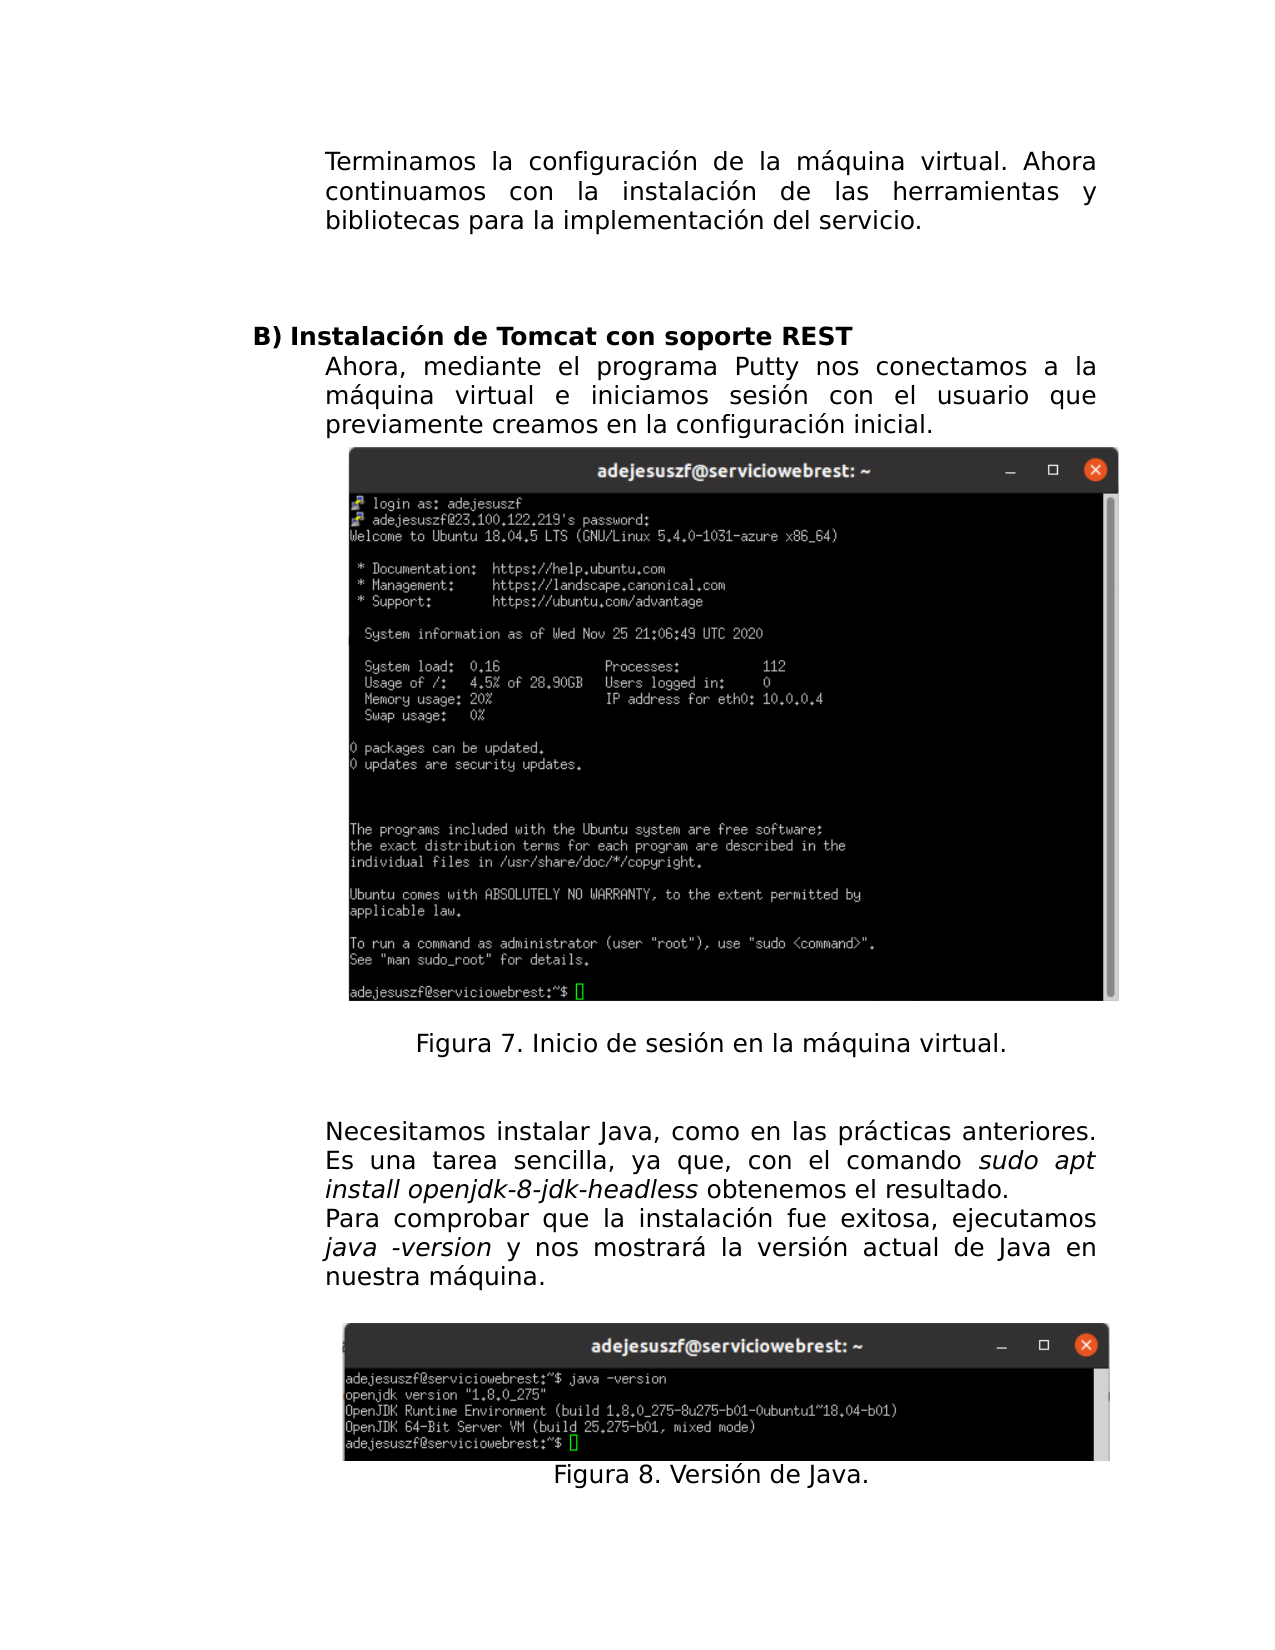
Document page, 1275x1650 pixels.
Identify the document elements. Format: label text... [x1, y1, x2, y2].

text Ahora, mediante el programa Putty nos conectamos a la máquina virtual e iniciamos sesión con el usuario que previamente creamos en la configuración inicial. [325, 352, 1098, 439]
text Necesitamos instalar Java, como en las prácticas anteriores. Es una tarea sencilla, ya que, con el comando sudo apt install openjdk-8-jdk-headless obtenemos el resultado. [325, 1117, 1098, 1204]
text Figura 7. Inicio de sesión en la máquina virtual. [325, 1029, 1098, 1058]
text Terminamos la configuración de la máquina virtual. Ahora continuamos con la instalación de las herramientas y bibliotecas para la implementación del servicio. [325, 148, 1098, 235]
text Figura 8. Versión de Java. [325, 1321, 1098, 1490]
list Instalación de Tomcat con soporte REST [252, 323, 1098, 352]
picture [585, 1323, 1083, 1442]
text Para comprobar que la instalación fue exitosa, ejecutamos java -version y nos mostrará la versión actual de Java en nuestra máquina. [325, 1204, 1098, 1292]
picture [593, 447, 1092, 1001]
